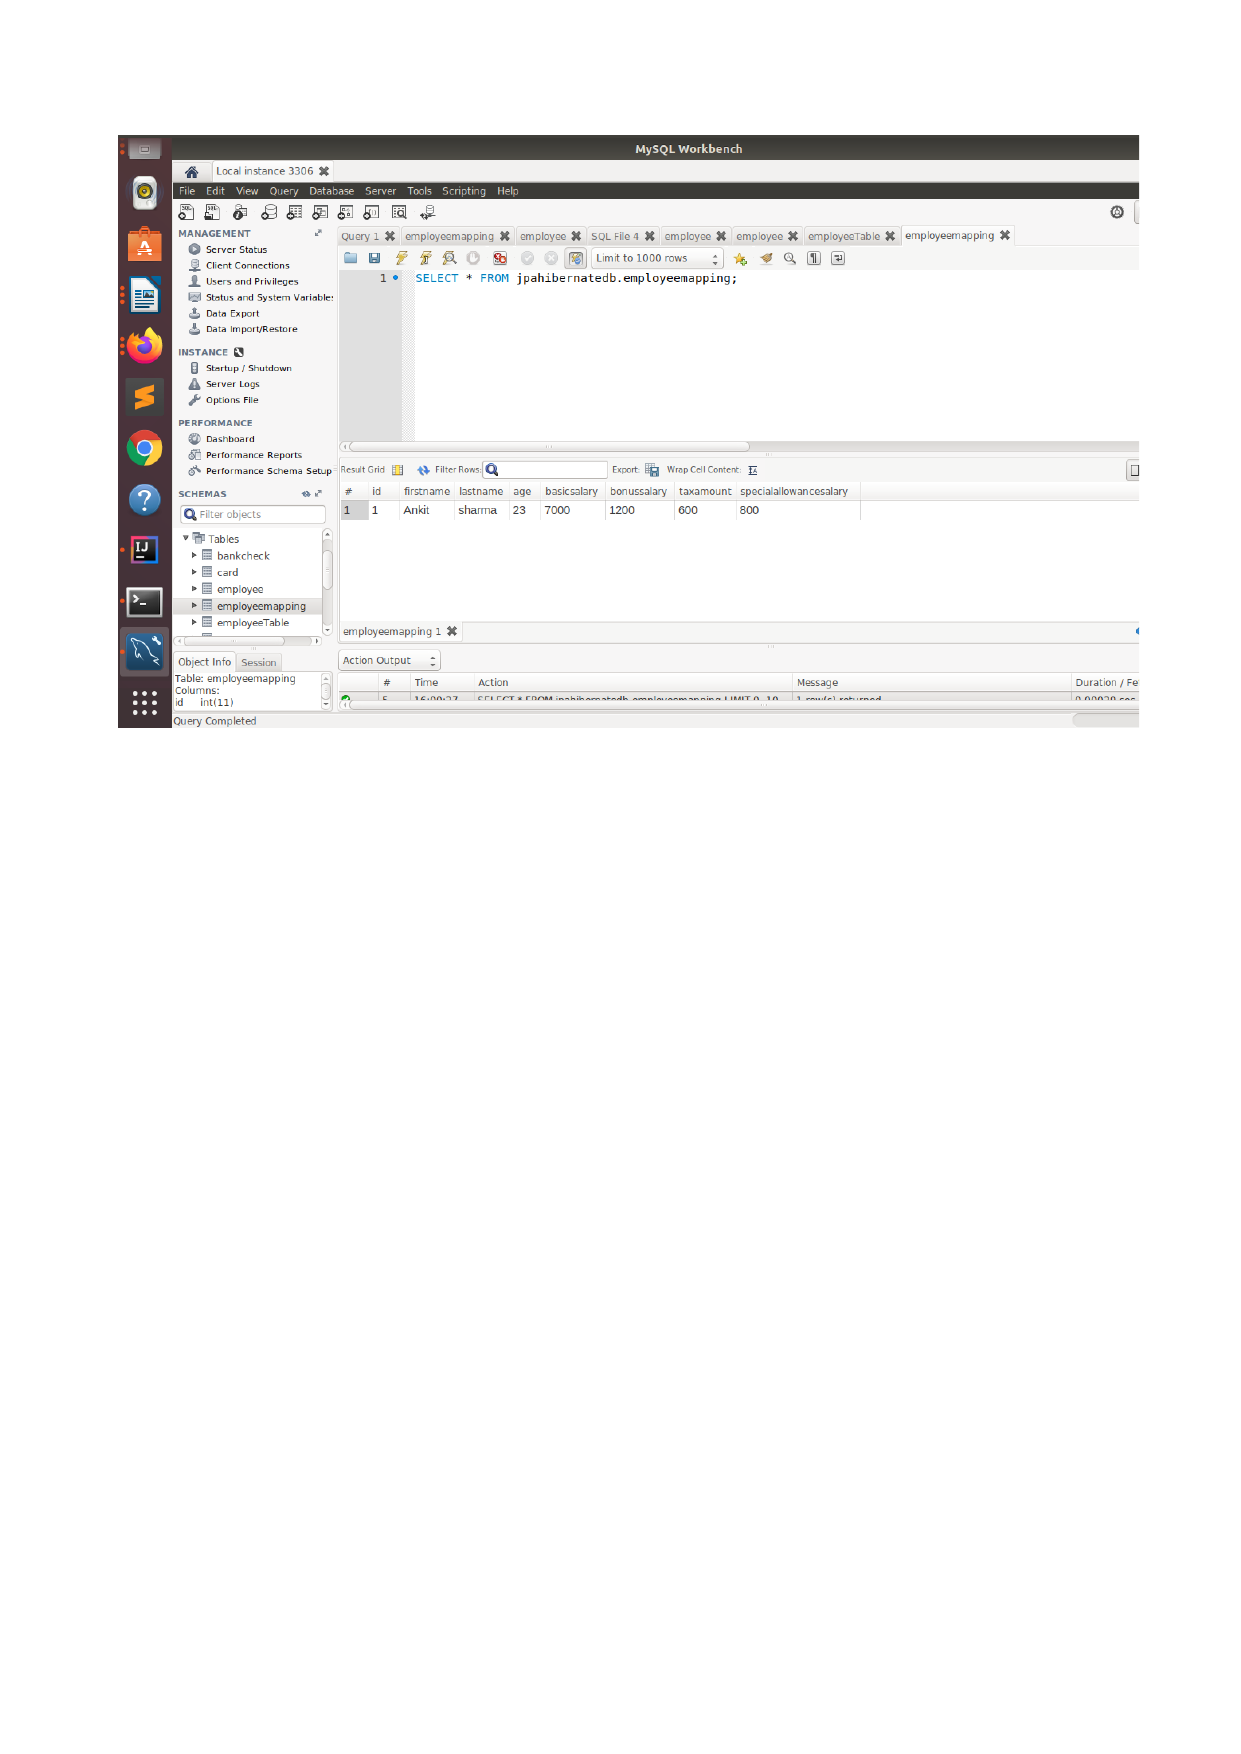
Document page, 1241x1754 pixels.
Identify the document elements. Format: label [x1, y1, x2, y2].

picture [118, 135, 1140, 728]
